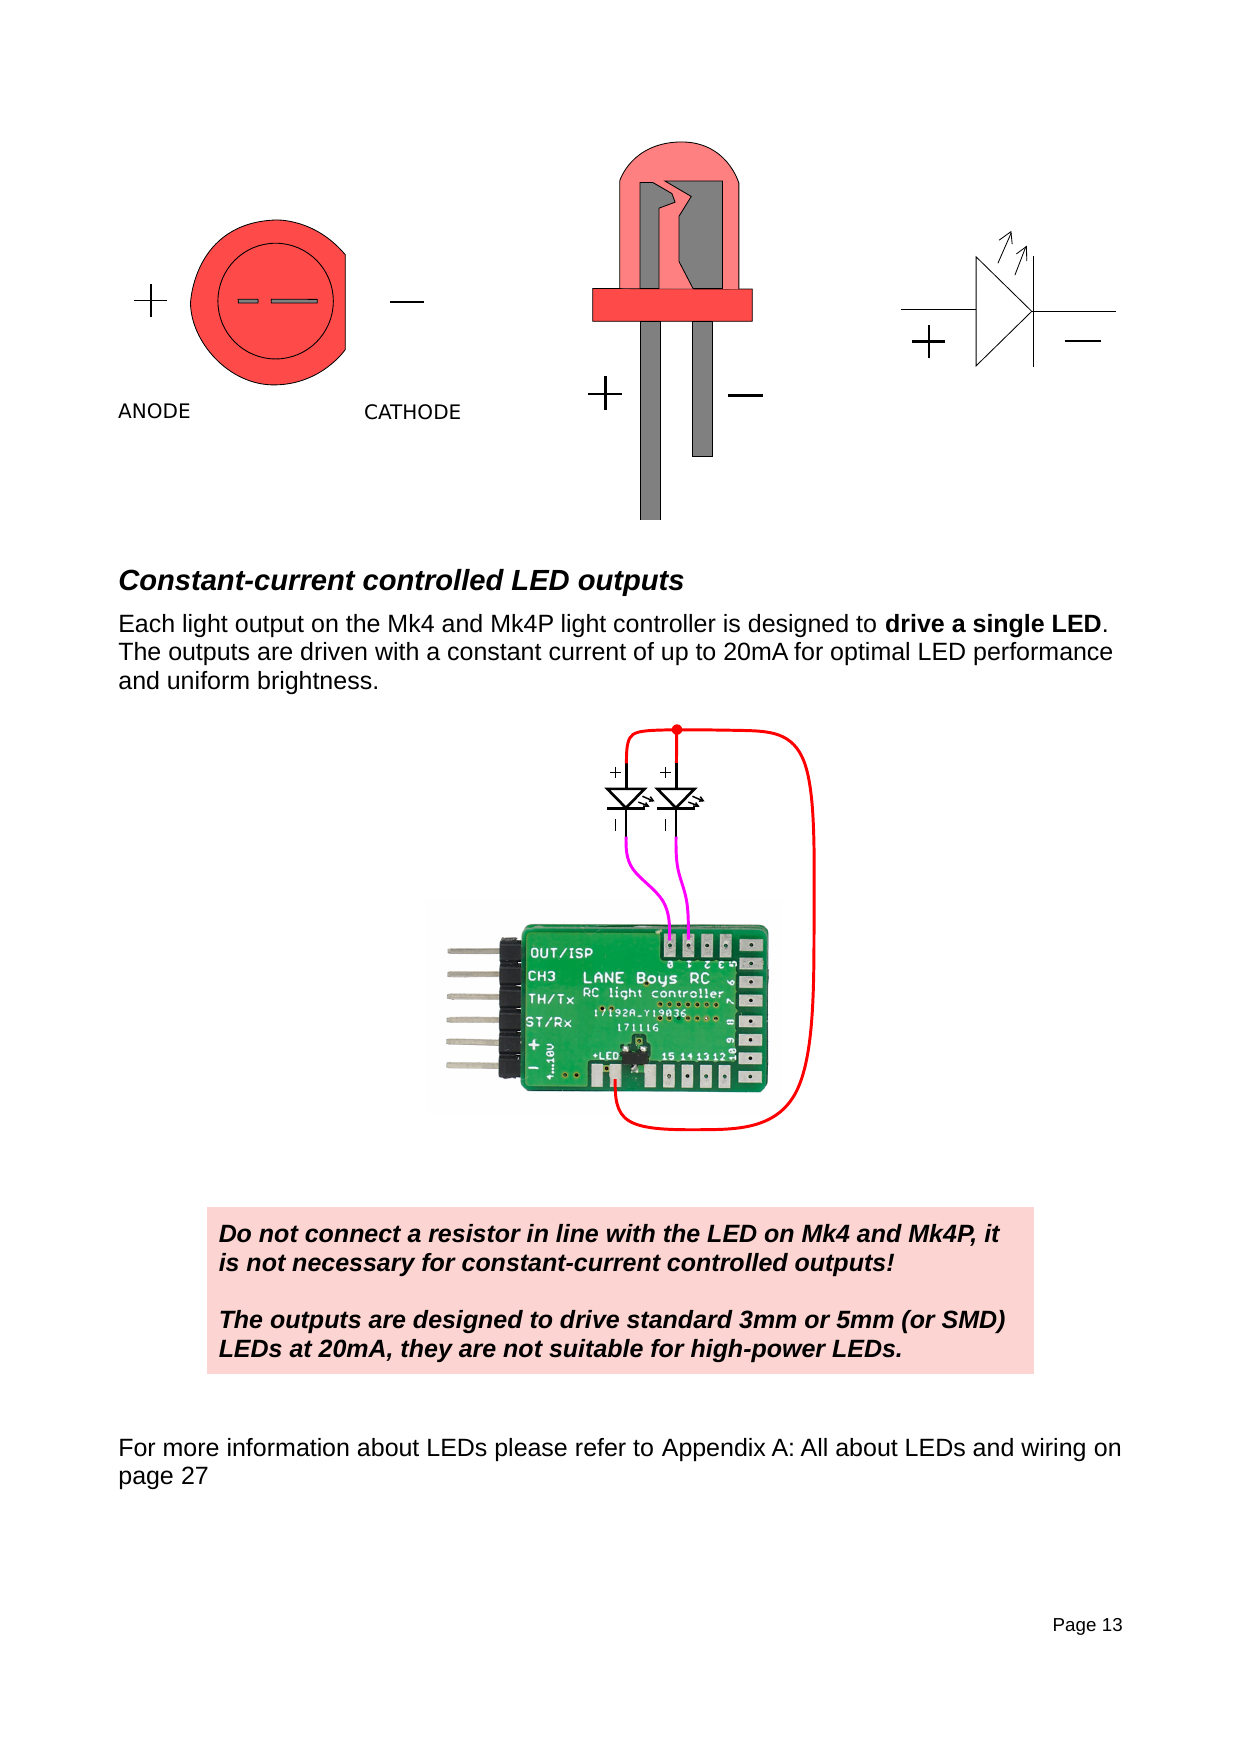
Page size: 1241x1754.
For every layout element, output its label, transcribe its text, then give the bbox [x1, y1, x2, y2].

text The outputs are designed to drive standard 3mm or 5mm (or SMD) LEDs at 20mA, they are not suitable for high-power LEDs. [207, 1305, 1034, 1374]
text Each light output on the Mk4 and Mk4P light controller is designed to drive a single LED. The outputs are driven with a constant current of up to 20mA for optimal LED performance and uniform brightness. [118, 608, 1122, 695]
subtitle Constant-current controlled LED outputs [118, 562, 1122, 596]
text Do not connect a resistor in line with the LED on Mk4 and Mk4P, it is not necessary for constant-current controlled outputs! [207, 1207, 1034, 1276]
text For more information about LEDs please refer to Appendix A: All about LEDs and wiring on page 27 [118, 1433, 1122, 1490]
